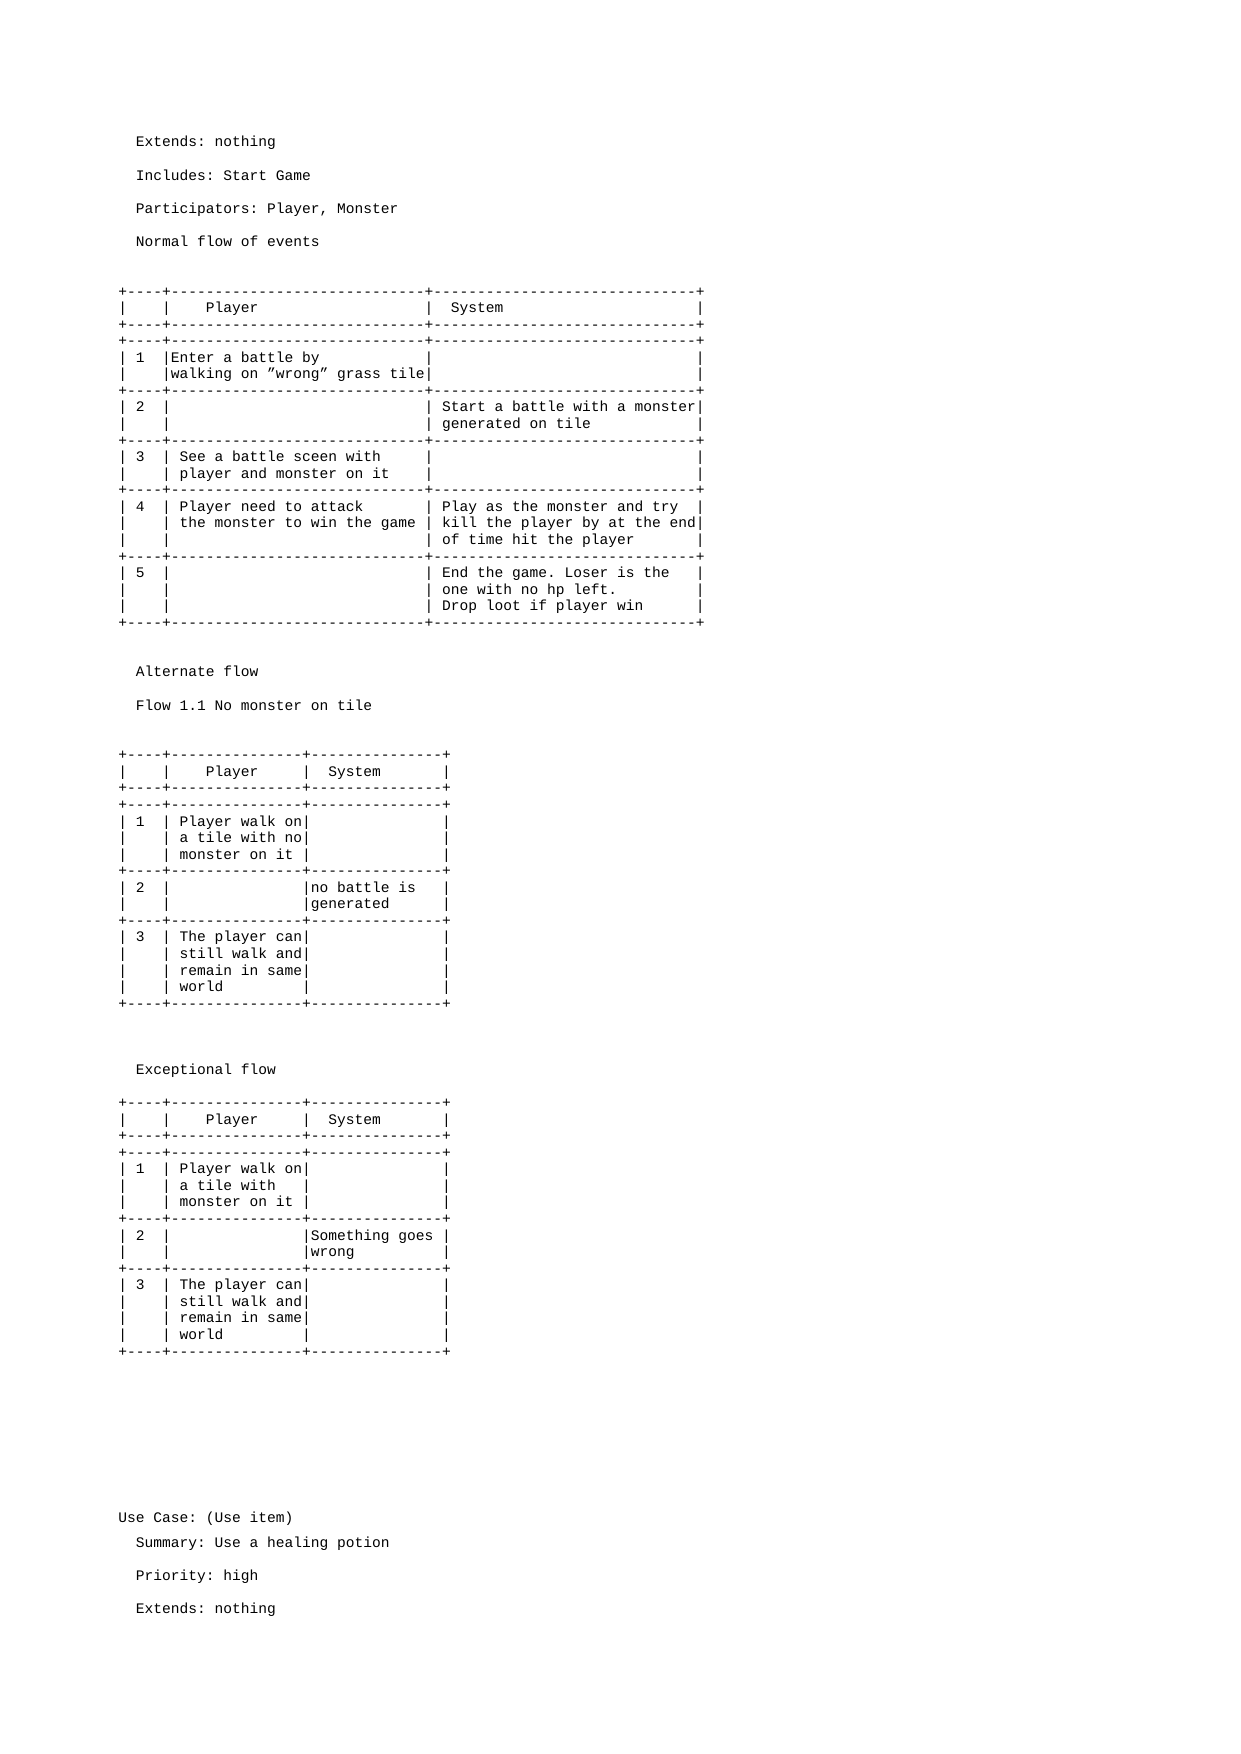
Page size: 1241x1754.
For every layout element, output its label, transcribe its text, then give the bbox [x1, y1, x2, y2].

text | | Player | System | [118, 764, 1122, 781]
text | | | generated on tile | [118, 416, 1122, 433]
text +----+-----------------------------+------------------------------+ [118, 549, 1122, 565]
text | 2 | |no battle is | [118, 880, 1122, 897]
text | 1 | Player walk on| | [118, 814, 1122, 830]
text Priority: high [118, 1568, 1122, 1585]
text Summary: Use a healing potion [118, 1535, 1122, 1552]
text | 1 |Enter a battle by | | [118, 350, 1122, 367]
text | | the monster to win the game | kill the player by at the end| [118, 516, 1122, 532]
text +----+---------------+---------------+ [118, 913, 1122, 930]
text +----+---------------+---------------+ [118, 1211, 1122, 1228]
text | | player and monster on it | | [118, 466, 1122, 482]
text Includes: Start Game [118, 168, 1122, 184]
text +----+---------------+---------------+ [118, 1128, 1122, 1145]
text | | still walk and| | [118, 1294, 1122, 1311]
text | | monster on it | | [118, 847, 1122, 863]
text Extends: nothing [118, 135, 1122, 151]
text | | |wrong | [118, 1244, 1122, 1261]
text +----+-----------------------------+------------------------------+ [118, 615, 1122, 632]
text | 2 | |Something goes | [118, 1228, 1122, 1244]
text +----+-----------------------------+------------------------------+ [118, 317, 1122, 333]
text Alternate flow [118, 665, 1122, 681]
text | | remain in same| | [118, 1311, 1122, 1327]
text | 4 | Player need to attack | Play as the monster and try | [118, 499, 1122, 516]
text +----+-----------------------------+------------------------------+ [118, 333, 1122, 350]
text | | Player | System | [118, 300, 1122, 317]
text | 1 | Player walk on| | [118, 1162, 1122, 1178]
text | | remain in same| | [118, 963, 1122, 979]
text | 3 | See a battle sceen with | | [118, 449, 1122, 466]
text Extends: nothing [118, 1602, 1122, 1618]
text | | a tile with no| | [118, 830, 1122, 847]
text +----+---------------+---------------+ [118, 781, 1122, 797]
text +----+---------------+---------------+ [118, 996, 1122, 1012]
text +----+---------------+---------------+ [118, 1344, 1122, 1360]
text Exceptional flow [118, 1062, 1122, 1079]
text +----+-----------------------------+------------------------------+ [118, 433, 1122, 449]
text +----+-----------------------------+------------------------------+ [118, 383, 1122, 400]
text | | |generated | [118, 897, 1122, 913]
text +----+---------------+---------------+ [118, 1261, 1122, 1277]
text +----+---------------+---------------+ [118, 1095, 1122, 1112]
text +----+-----------------------------+------------------------------+ [118, 482, 1122, 499]
text | | world | | [118, 1327, 1122, 1344]
text +----+---------------+---------------+ [118, 797, 1122, 814]
text | 3 | The player can| | [118, 930, 1122, 946]
text | | world | | [118, 979, 1122, 996]
text | | | Drop loot if player win | [118, 598, 1122, 615]
text Flow 1.1 No monster on tile [118, 698, 1122, 714]
text | 5 | | End the game. Loser is the | [118, 565, 1122, 582]
text | |walking on ”wrong” grass tile| | [118, 367, 1122, 383]
text | | still walk and| | [118, 946, 1122, 963]
text +----+---------------+---------------+ [118, 863, 1122, 880]
text +----+-----------------------------+------------------------------+ [118, 284, 1122, 300]
text Normal flow of events [118, 234, 1122, 251]
text Participators: Player, Monster [118, 201, 1122, 217]
text | 2 | | Start a battle with a monster| [118, 400, 1122, 416]
text | | | one with no hp left. | [118, 582, 1122, 598]
text | | | of time hit the player | [118, 532, 1122, 549]
text Use Case: (Use item) [118, 1511, 1122, 1527]
text +----+---------------+---------------+ [118, 747, 1122, 764]
text | | monster on it | | [118, 1195, 1122, 1211]
text | | Player | System | [118, 1112, 1122, 1128]
text +----+---------------+---------------+ [118, 1145, 1122, 1162]
text | 3 | The player can| | [118, 1277, 1122, 1294]
text | | a tile with | | [118, 1178, 1122, 1195]
